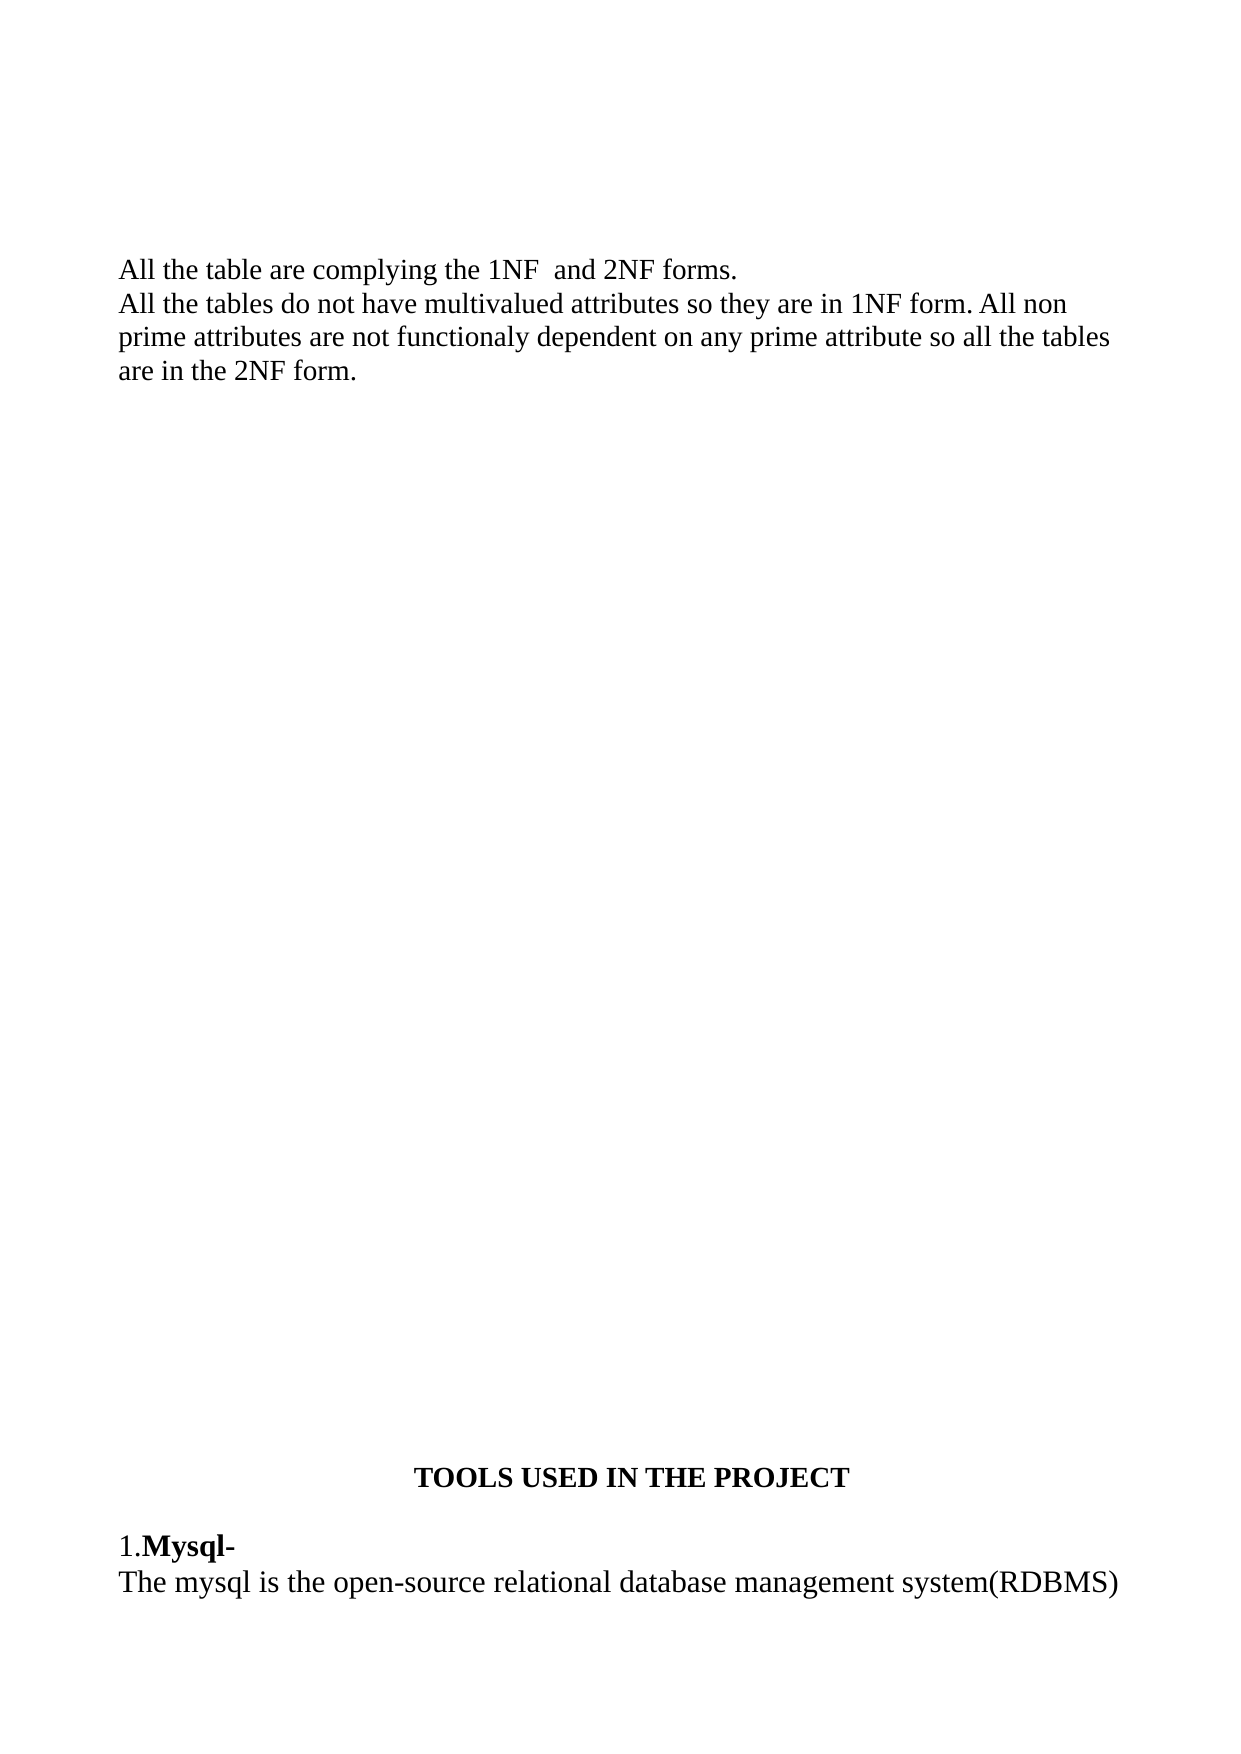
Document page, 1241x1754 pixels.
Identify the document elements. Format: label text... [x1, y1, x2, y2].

text TOOLS USED IN THE PROJECT [118, 1460, 1122, 1493]
text All the tables do not have multivalued attributes so they are in 1NF form. All non prime attributes are not functionaly dependent on any prime attribute so all the tables are in the 2NF form. [118, 286, 1122, 386]
text The mysql is the open-source relational database management system(RDBMS) [118, 1563, 1122, 1599]
text All the table are complying the 1NF and 2NF forms. [118, 252, 1122, 286]
text 1.Mysql- [118, 1527, 1122, 1563]
